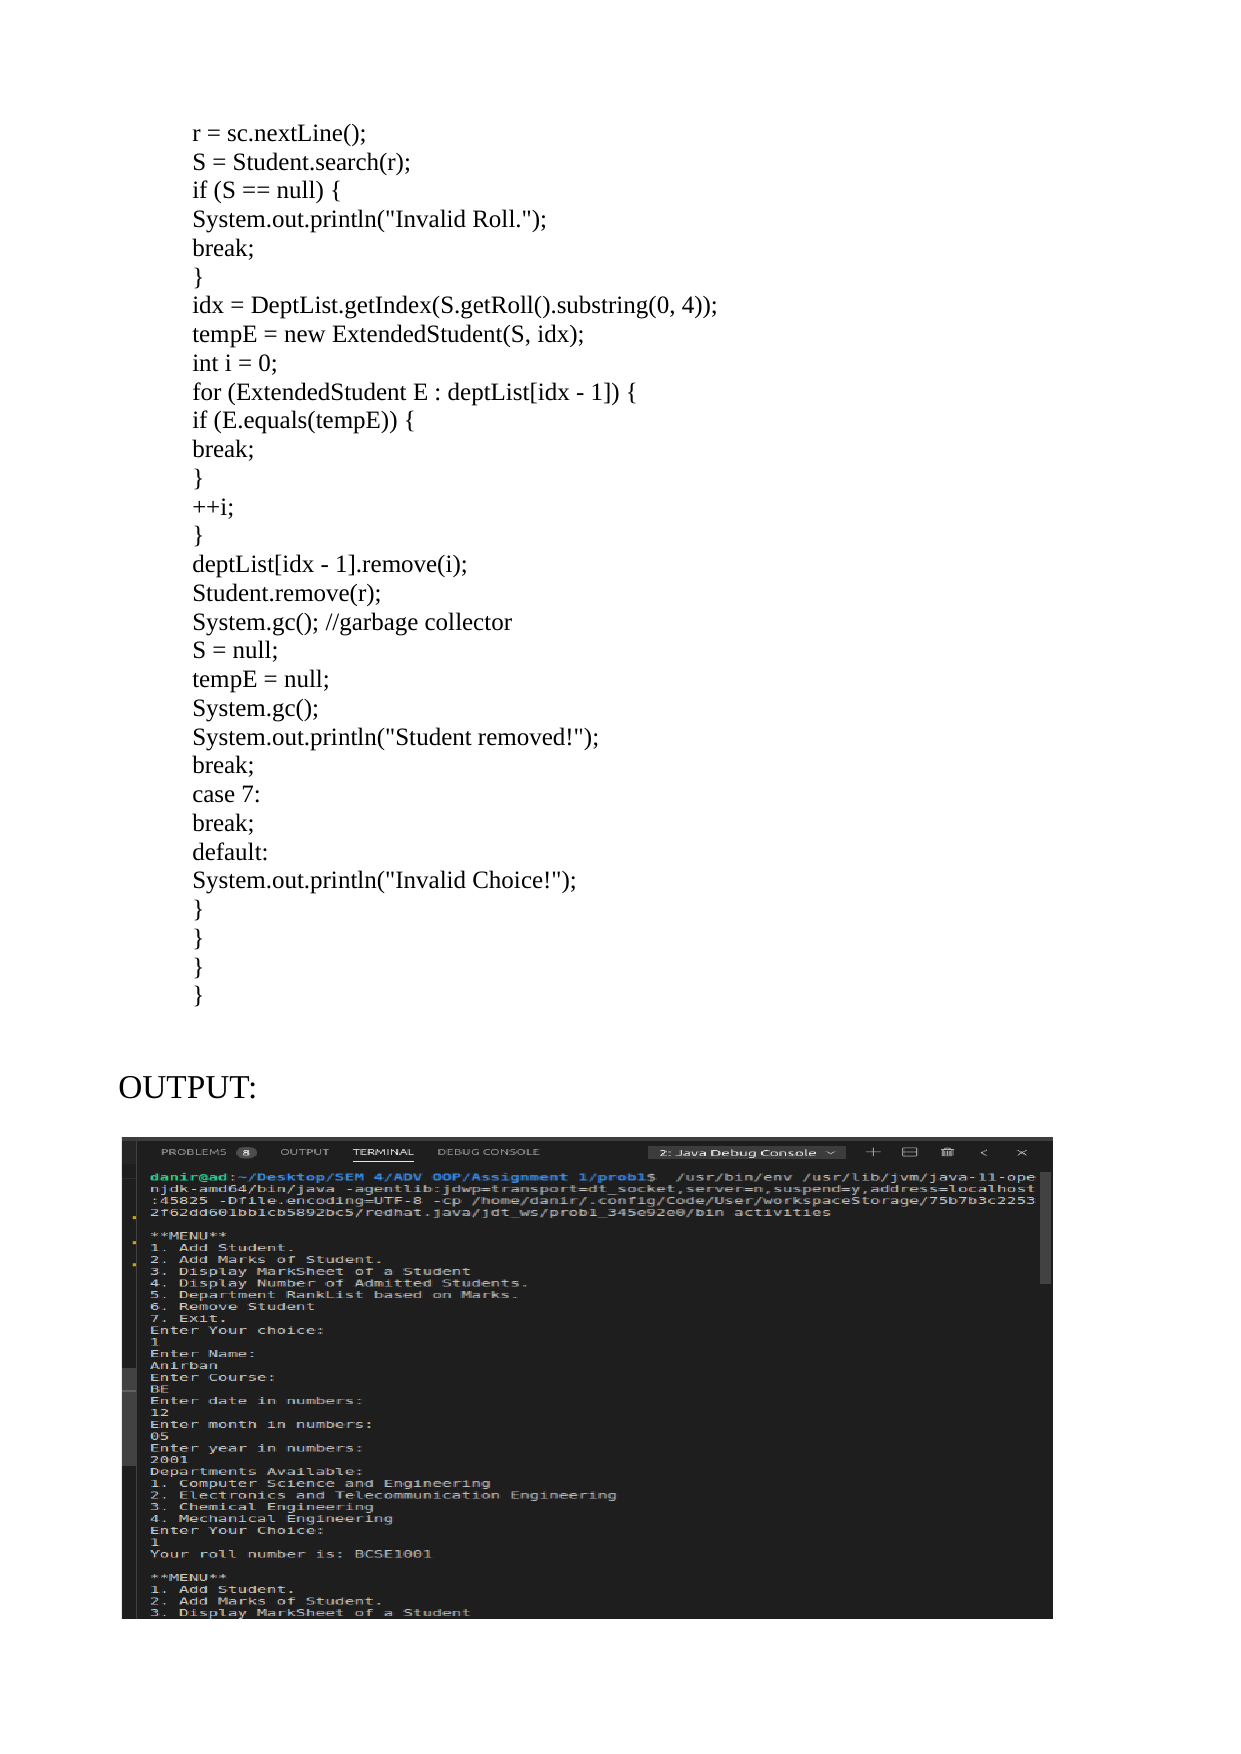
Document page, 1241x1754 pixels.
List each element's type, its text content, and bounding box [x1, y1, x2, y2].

text System.gc(); [118, 693, 1122, 722]
text } [118, 894, 1122, 923]
text S = Student.search(r); [118, 147, 1122, 176]
text Student.remove(r); [118, 578, 1122, 607]
text } [118, 521, 1122, 549]
text } [118, 952, 1122, 981]
text S = null; [118, 636, 1122, 664]
text r = sc.nextLine(); [118, 118, 1122, 147]
text default: [118, 837, 1122, 866]
text ++i; [118, 492, 1122, 521]
text break; [118, 434, 1122, 463]
text for (ExtendedStudent E : deptList[idx - 1]) { [118, 377, 1122, 406]
text if (E.equals(tempE)) { [118, 406, 1122, 434]
text tempE = new ExtendedStudent(S, idx); [118, 319, 1122, 348]
text } [118, 463, 1122, 492]
text OUTPUT: [118, 1067, 1122, 1105]
text int i = 0; [118, 348, 1122, 377]
text } [118, 981, 1122, 1009]
text deptList[idx - 1].remove(i); [118, 549, 1122, 578]
text break; [118, 751, 1122, 779]
text System.out.println("Invalid Choice!"); [118, 866, 1122, 894]
text tempE = null; [118, 664, 1122, 693]
text } [118, 262, 1122, 291]
text case 7: [118, 779, 1122, 808]
text break; [118, 233, 1122, 262]
text } [118, 923, 1122, 952]
text break; [118, 808, 1122, 837]
text idx = DeptList.getIndex(S.getRoll().substring(0, 4)); [118, 291, 1122, 319]
text System.out.println("Student removed!"); [118, 722, 1122, 751]
text if (S == null) { [118, 176, 1122, 204]
text System.out.println("Invalid Roll."); [118, 204, 1122, 233]
text System.gc(); //garbage collector [118, 607, 1122, 636]
